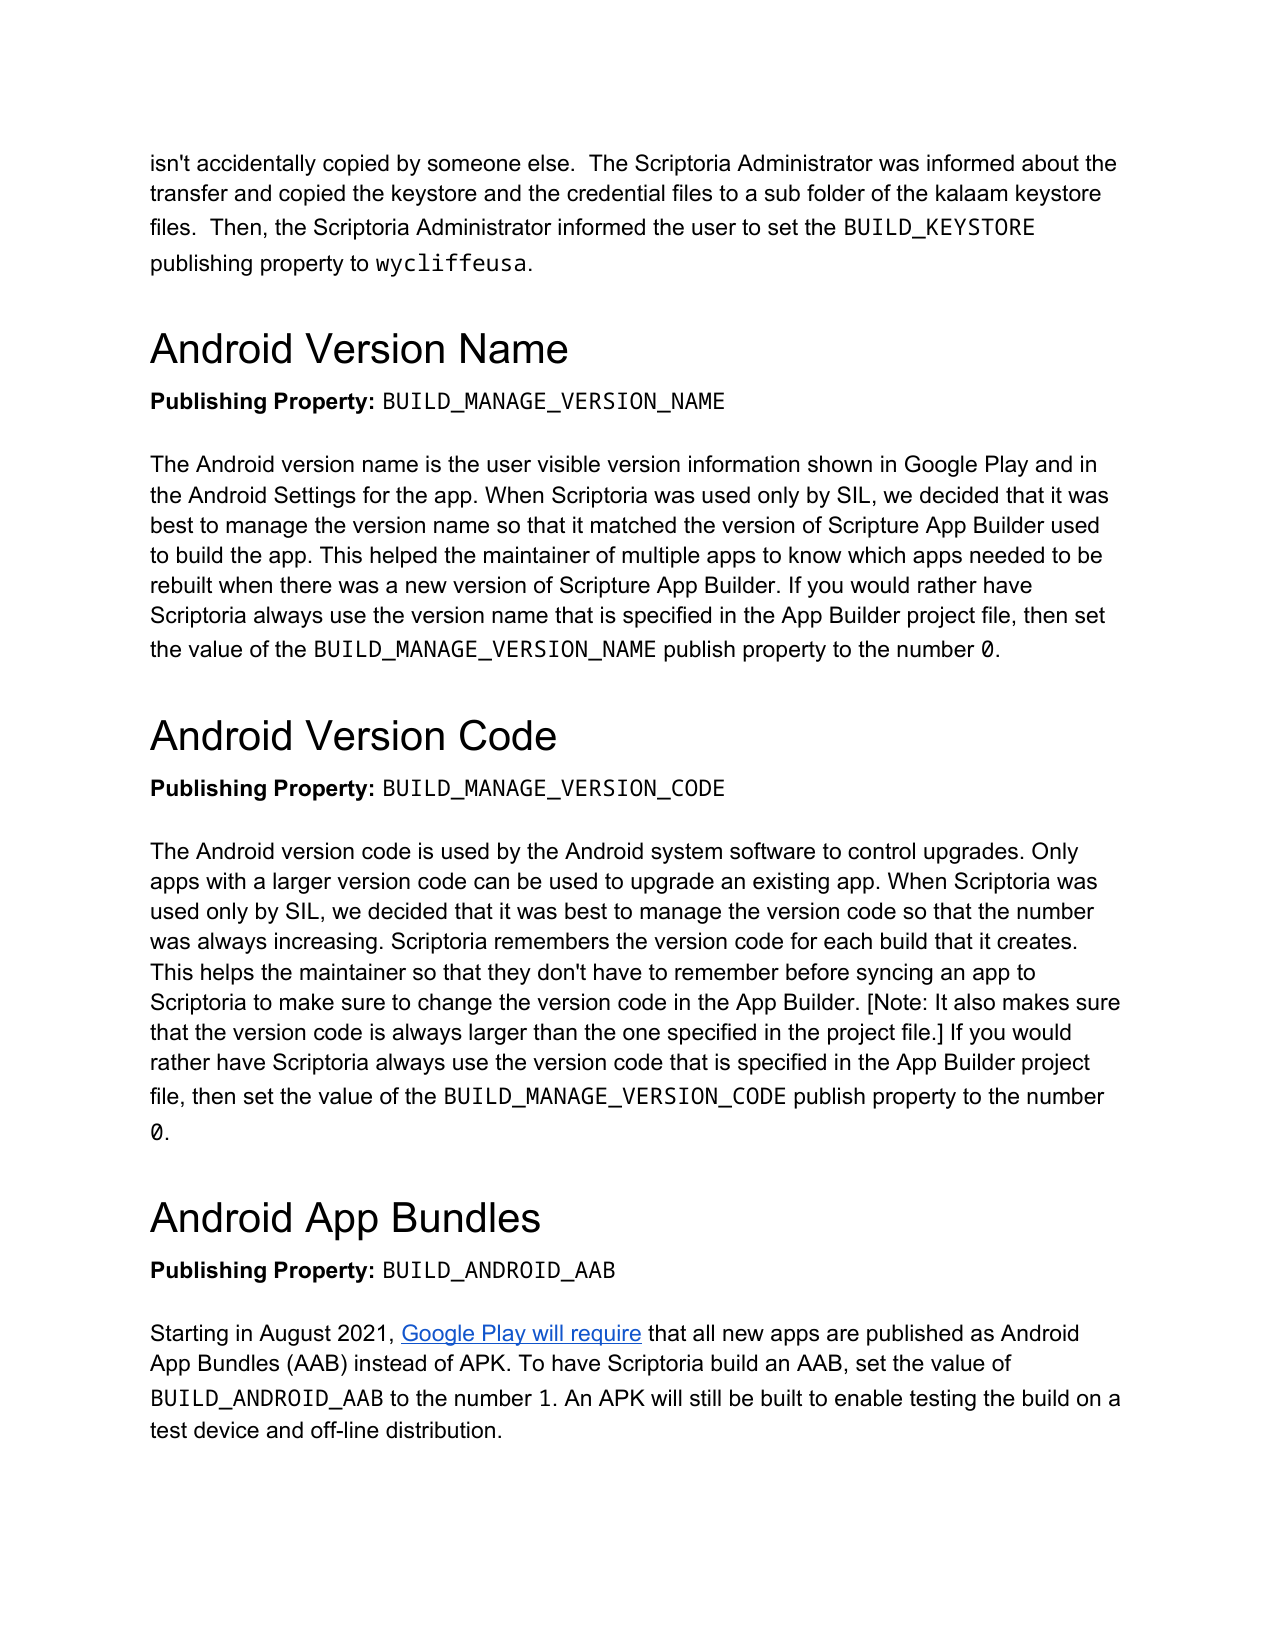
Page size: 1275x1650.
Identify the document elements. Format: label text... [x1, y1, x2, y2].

subtitle Android App Bundles [150, 1194, 1125, 1242]
text Starting in August 2021, Google Play will require that all new apps are published as Android App Bundles (AAB) instead of APK. To have Scriptoria build an AAB, set the value of BUILD_ANDROID_AAB to the number 1. An APK will still be built to enable testing the build on a test device and off-line distribution. [150, 1320, 1125, 1443]
text isn't accidentally copied by someone else. The Scriptoria Administrator was informed about the transfer and copied the keystore and the credential files to a sub folder of the kalaam keystore files. Then, the Scriptoria Administrator informed the user to set the BUILD_KEYSTORE publishing property to wycliffeusa. [150, 150, 1125, 278]
text Publishing Property: BUILD_MANAGE_VERSION_NAME [150, 385, 1125, 416]
text The Android version code is used by the Android system software to control upgrades. Only apps with a larger version code can be used to upgrade an existing app. When Scriptoria was used only by SIL, we decided that it was best to manage the version code so that the number was always increasing. Scriptoria remembers the version code for each build that it creates. This helps the maintainer so that they don't have to remember before syncing an app to Scriptoria to make sure to change the version code in the App Builder. [Note: It also makes sure that the version code is always larger than the one specified in the project file.] If you would rather have Scriptoria always use the version code that is specified in the App Builder project file, then set the value of the BUILD_MANAGE_VERSION_CODE publish property to the number 0. [150, 838, 1125, 1147]
text The Android version name is the user visible version information shown in Google Play and in the Android Settings for the app. When Scriptoria was used only by SIL, we decided that it was best to manage the version name so that it matched the version of Scripture App Builder used to build the app. This helped the maintainer of multiple apps to know which apps needed to be rebuilt when there was a new version of Scripture App Builder. If you would rather have Scriptoria always use the version name that is specified in the App Builder project file, then set the value of the BUILD_MANAGE_VERSION_NAME publish property to the number 0. [150, 451, 1125, 665]
text Publishing Property: BUILD_MANAGE_VERSION_CODE [150, 771, 1125, 803]
subtitle Android Version Name [150, 325, 1125, 373]
text Publishing Property: BUILD_ANDROID_AAB [150, 1254, 1125, 1285]
subtitle Android Version Code [150, 711, 1125, 759]
